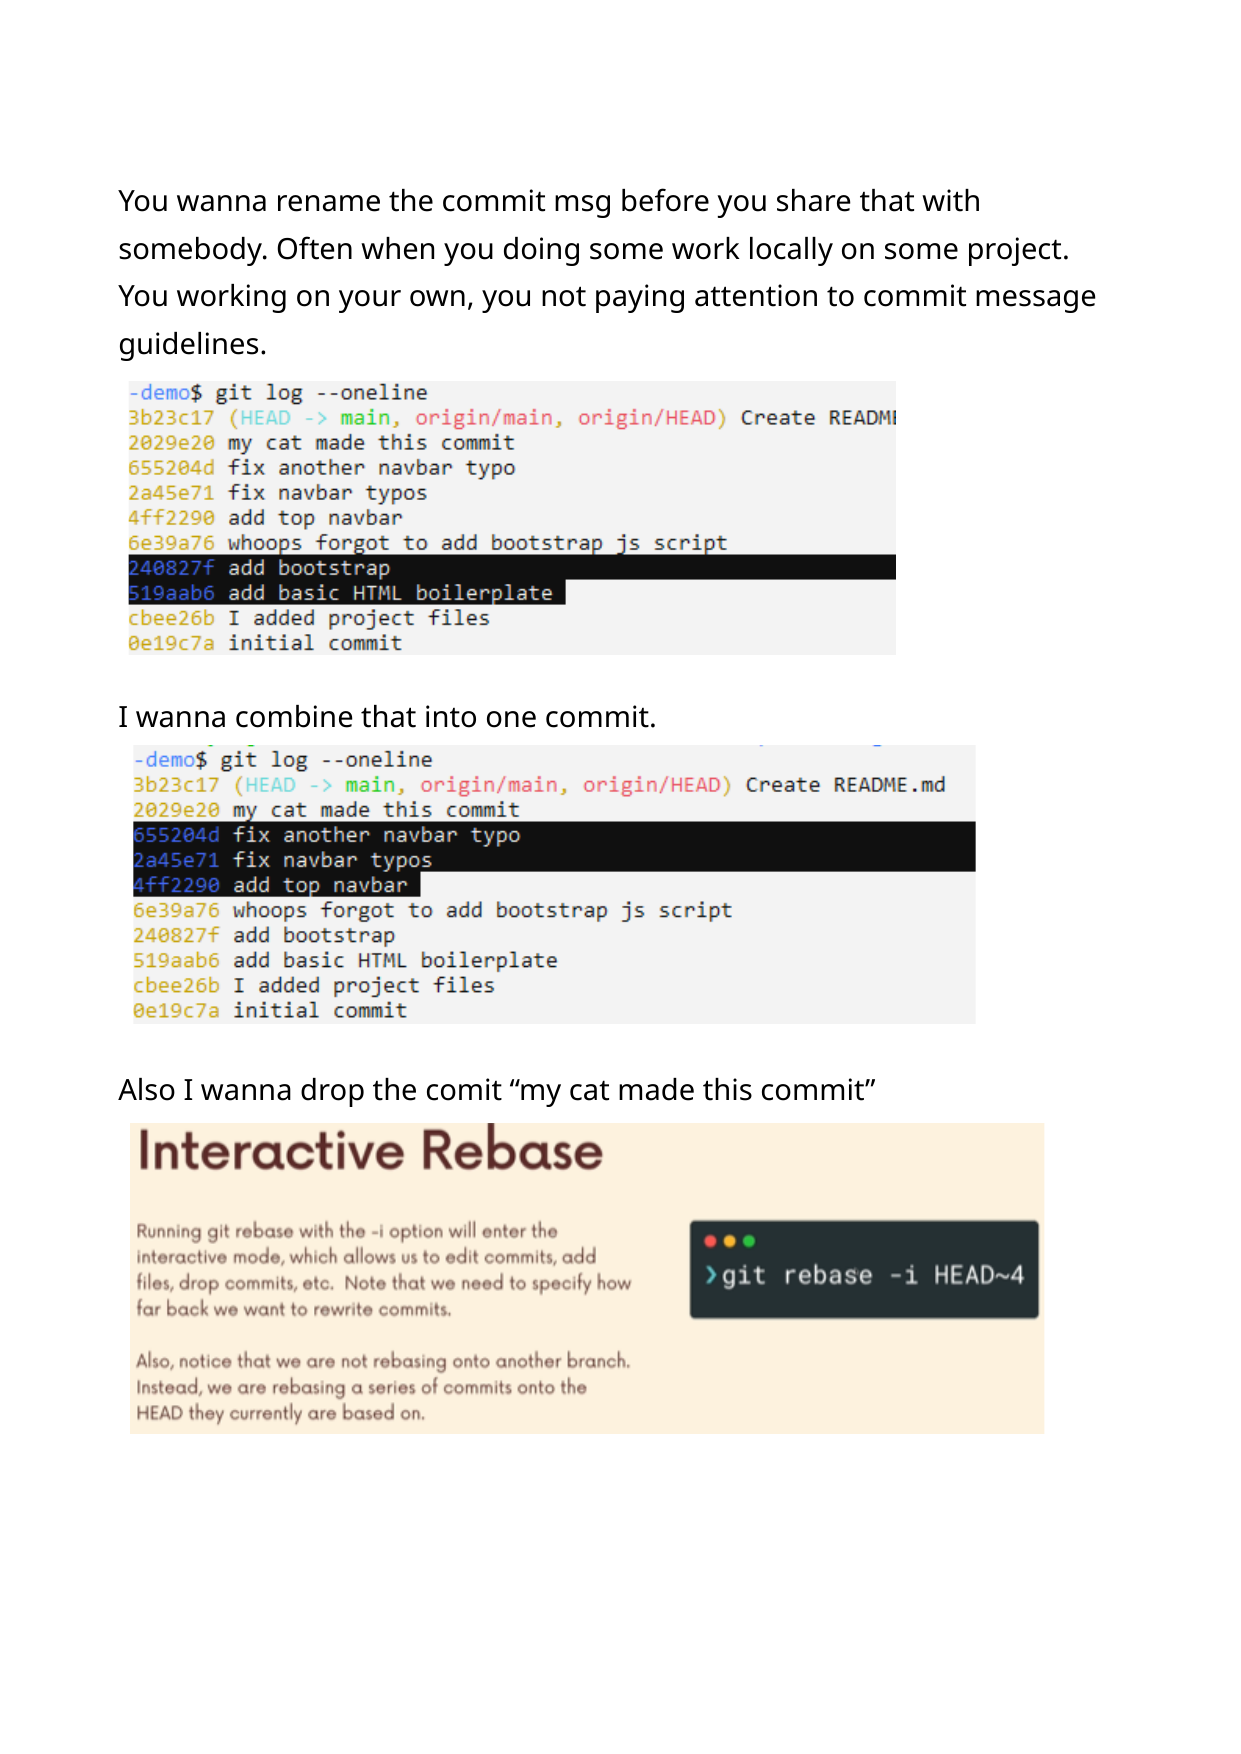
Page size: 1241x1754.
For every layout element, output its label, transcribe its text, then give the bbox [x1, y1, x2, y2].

text You wanna rename the commit msg before you share that with somebody. Often when you doing some work locally on some project. You working on your own, you not paying attention to commit message guidelines. [118, 180, 1122, 363]
text Also I wanna drop the comit “my cat made this commit” [118, 1069, 1122, 1109]
text I wanna combine that into one commit. [118, 696, 1122, 736]
picture [130, 1123, 1045, 1434]
picture [128, 381, 896, 655]
picture [133, 745, 976, 1024]
